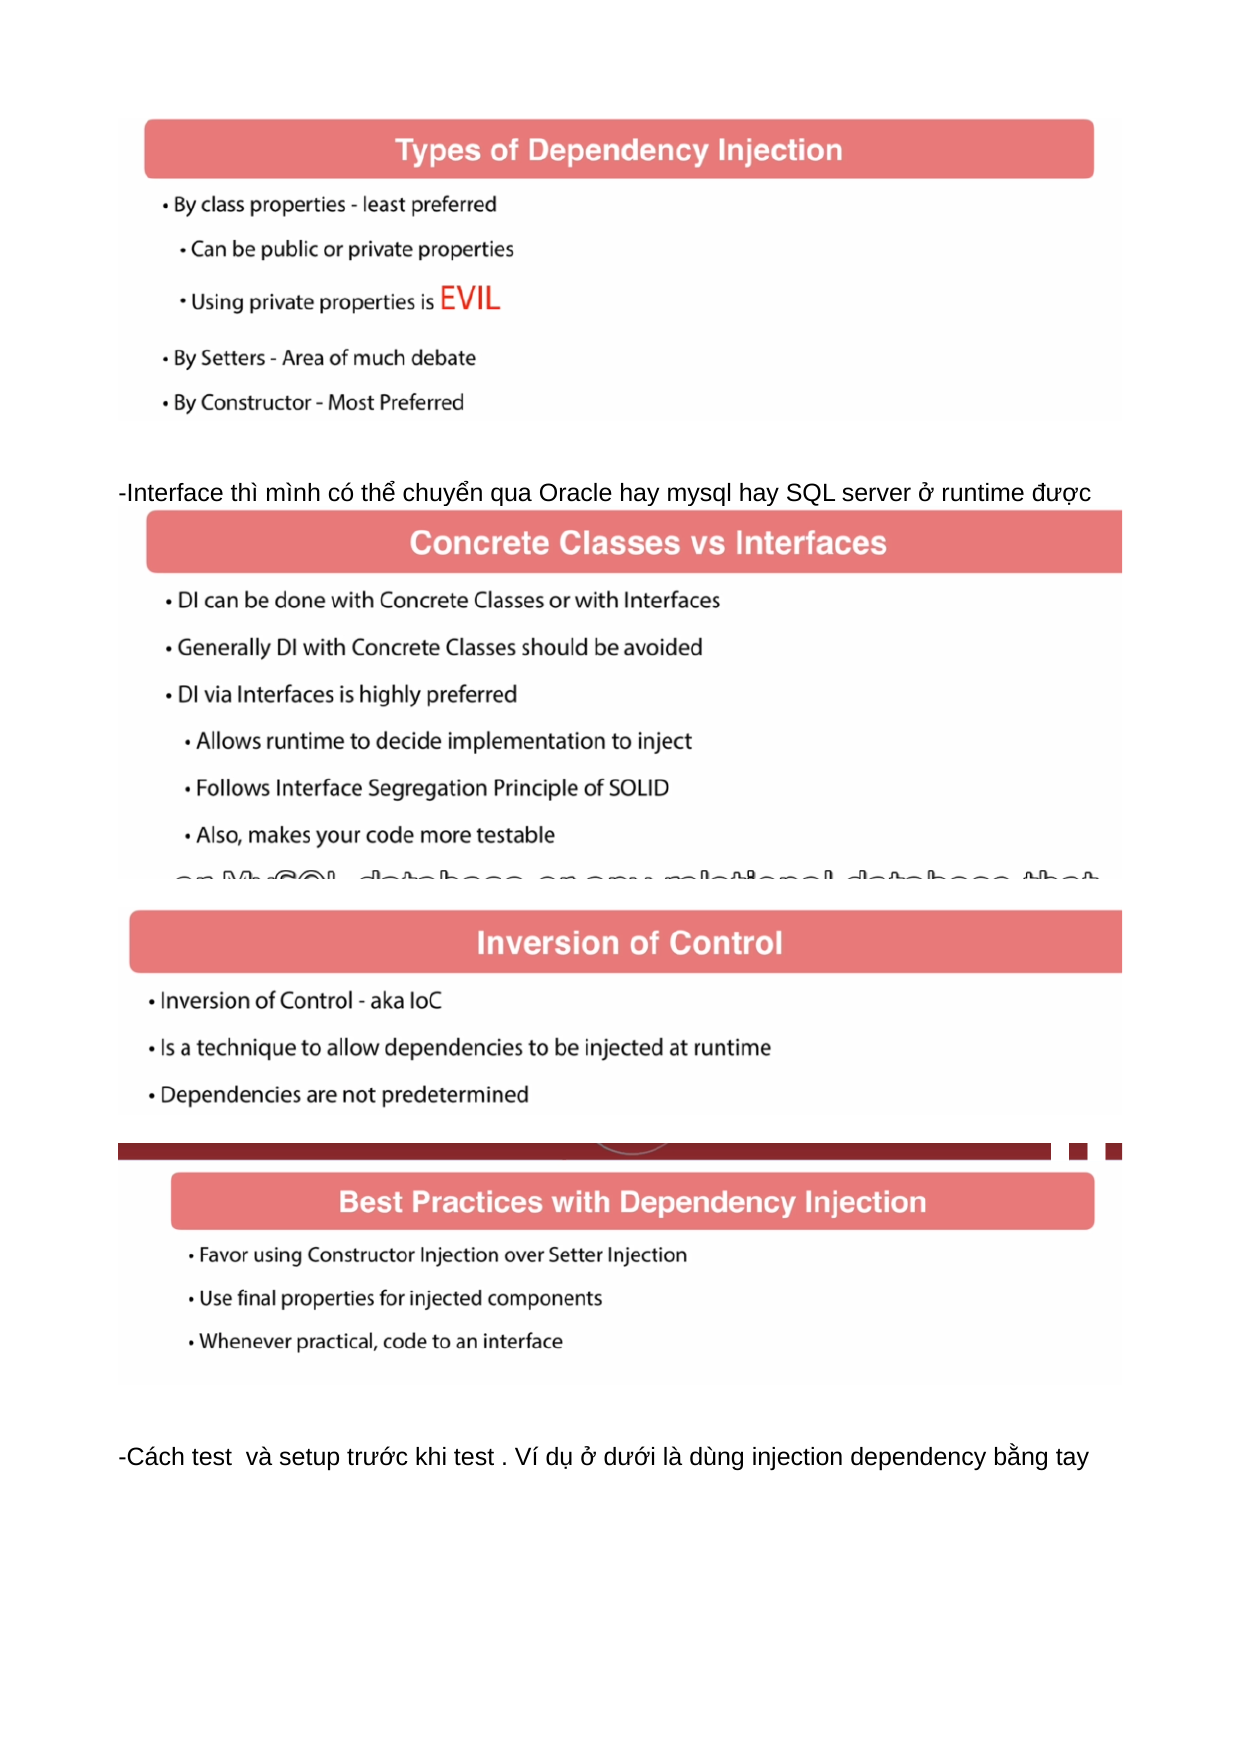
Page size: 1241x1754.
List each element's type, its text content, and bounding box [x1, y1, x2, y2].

picture [118, 1143, 1123, 1385]
text -Interface thì mình có thể chuyển qua Oracle hay mysql hay SQL server ở runtime được [118, 478, 1122, 506]
picture [118, 907, 1123, 1115]
picture [118, 506, 1123, 879]
text -Cách test và setup trước khi test . Ví dụ ở dưới là dùng injection dependency bằng tay [118, 1442, 1122, 1471]
picture [118, 118, 1123, 421]
